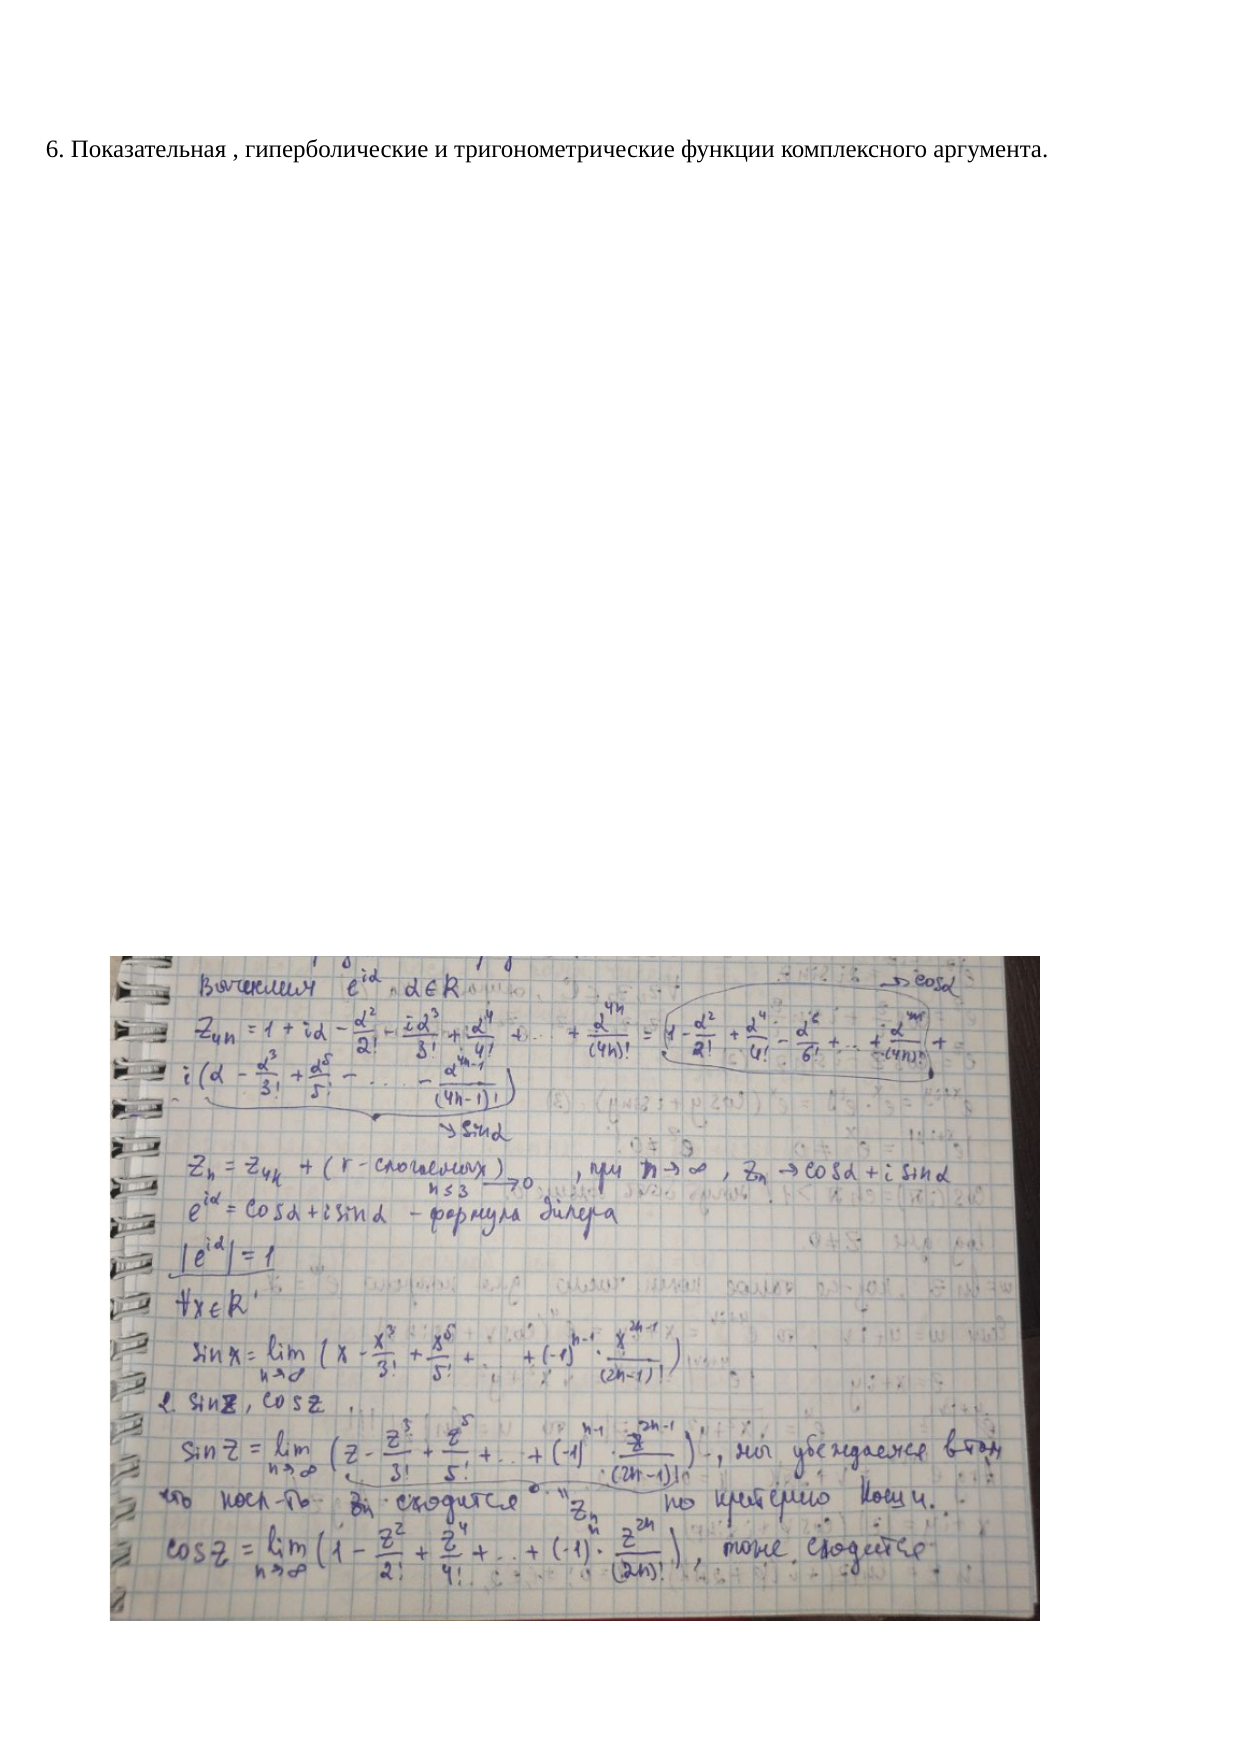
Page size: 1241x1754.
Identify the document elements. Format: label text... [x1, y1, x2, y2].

text 4.Непрерывность функции в точке. Основные свойства непрерывных функций. (в другой pdf) 5.Сходящиеся ряды с комплексными членами. Свойства сходящихся рядов. Основные признаки сходимости. 6. Показательная , гиперболические и тригонометрические функции комплексного аргумента. [46, 76, 1209, 910]
